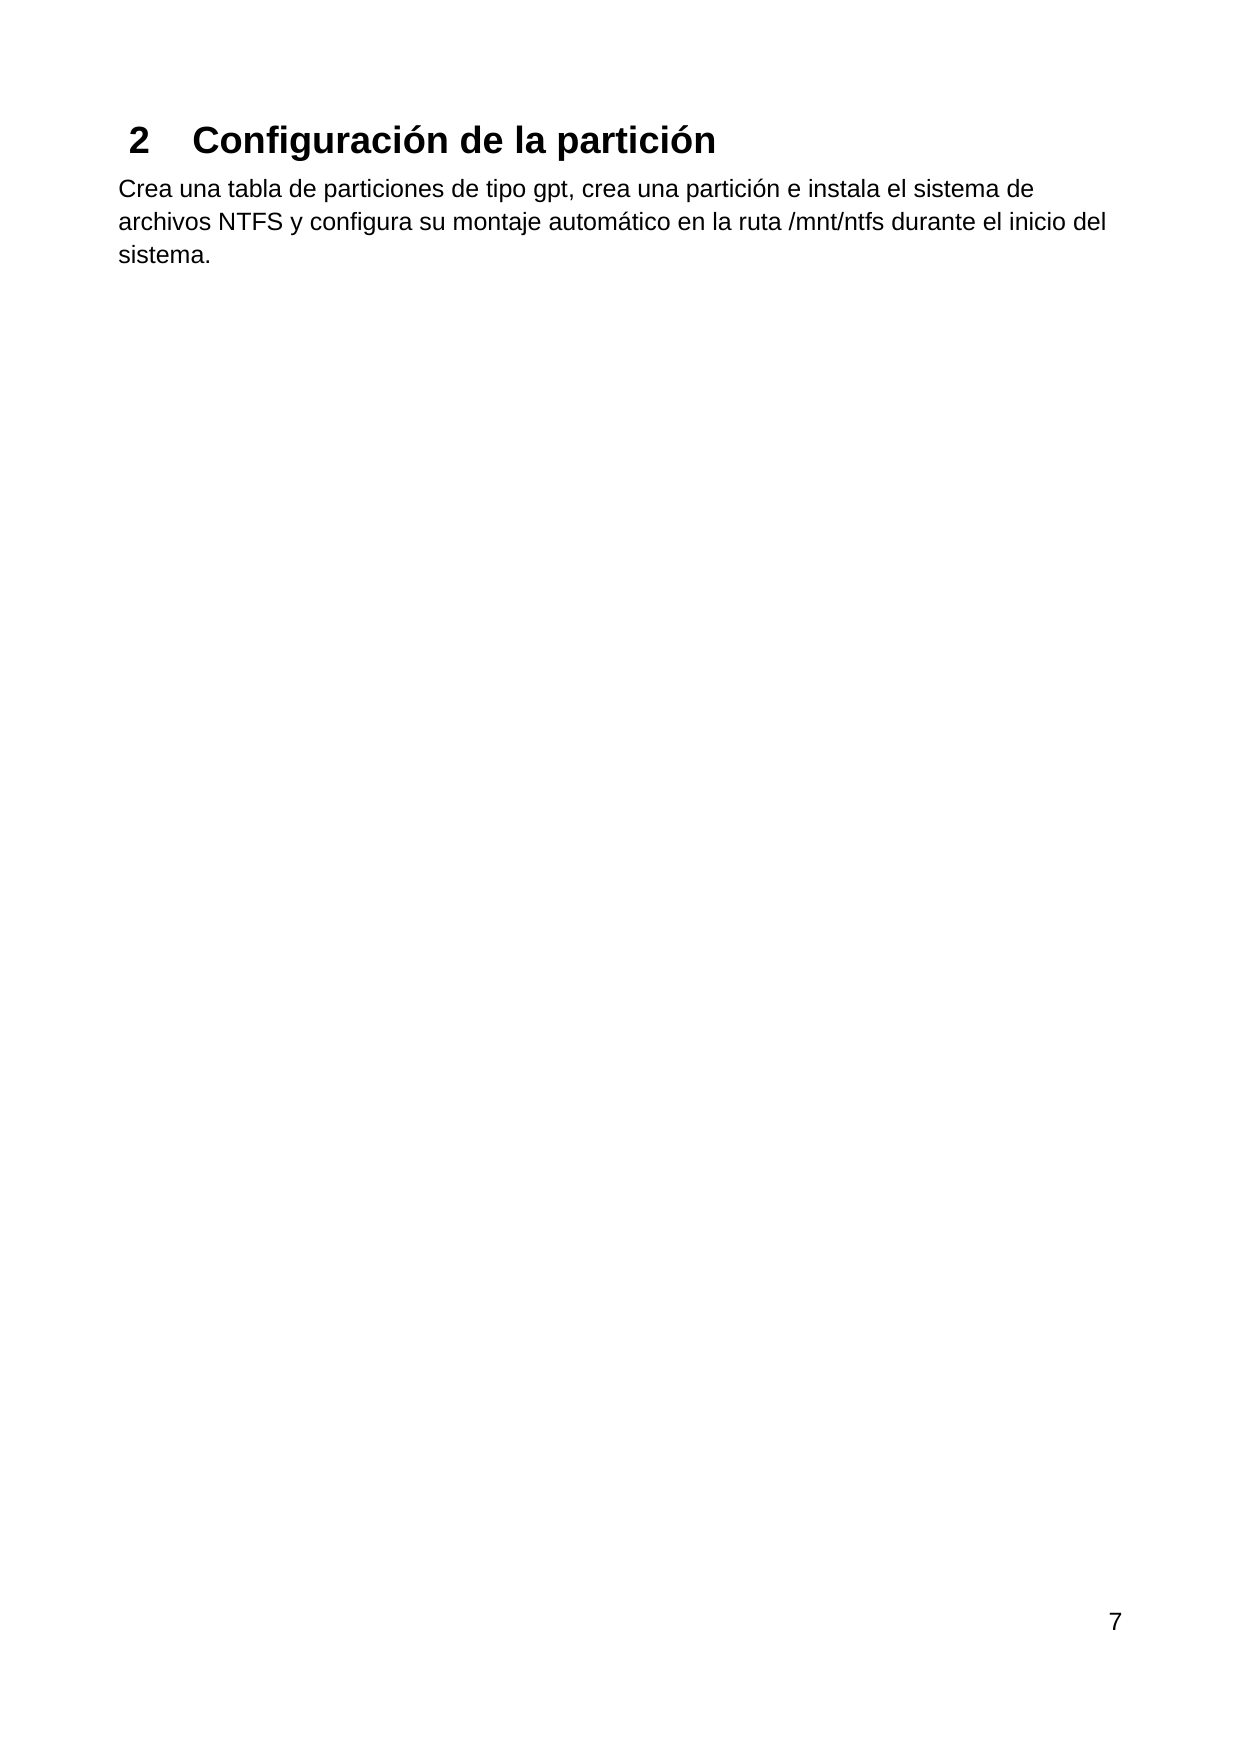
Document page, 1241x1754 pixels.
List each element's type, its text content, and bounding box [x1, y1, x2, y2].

text Crea una tabla de particiones de tipo gpt, crea una partición e instala el sistema de archivos NTFS y configura su montaje automático en la ruta /mnt/ntfs durante el inicio del sistema. [118, 174, 1122, 269]
subtitle Configuración de la partición [118, 118, 1122, 162]
